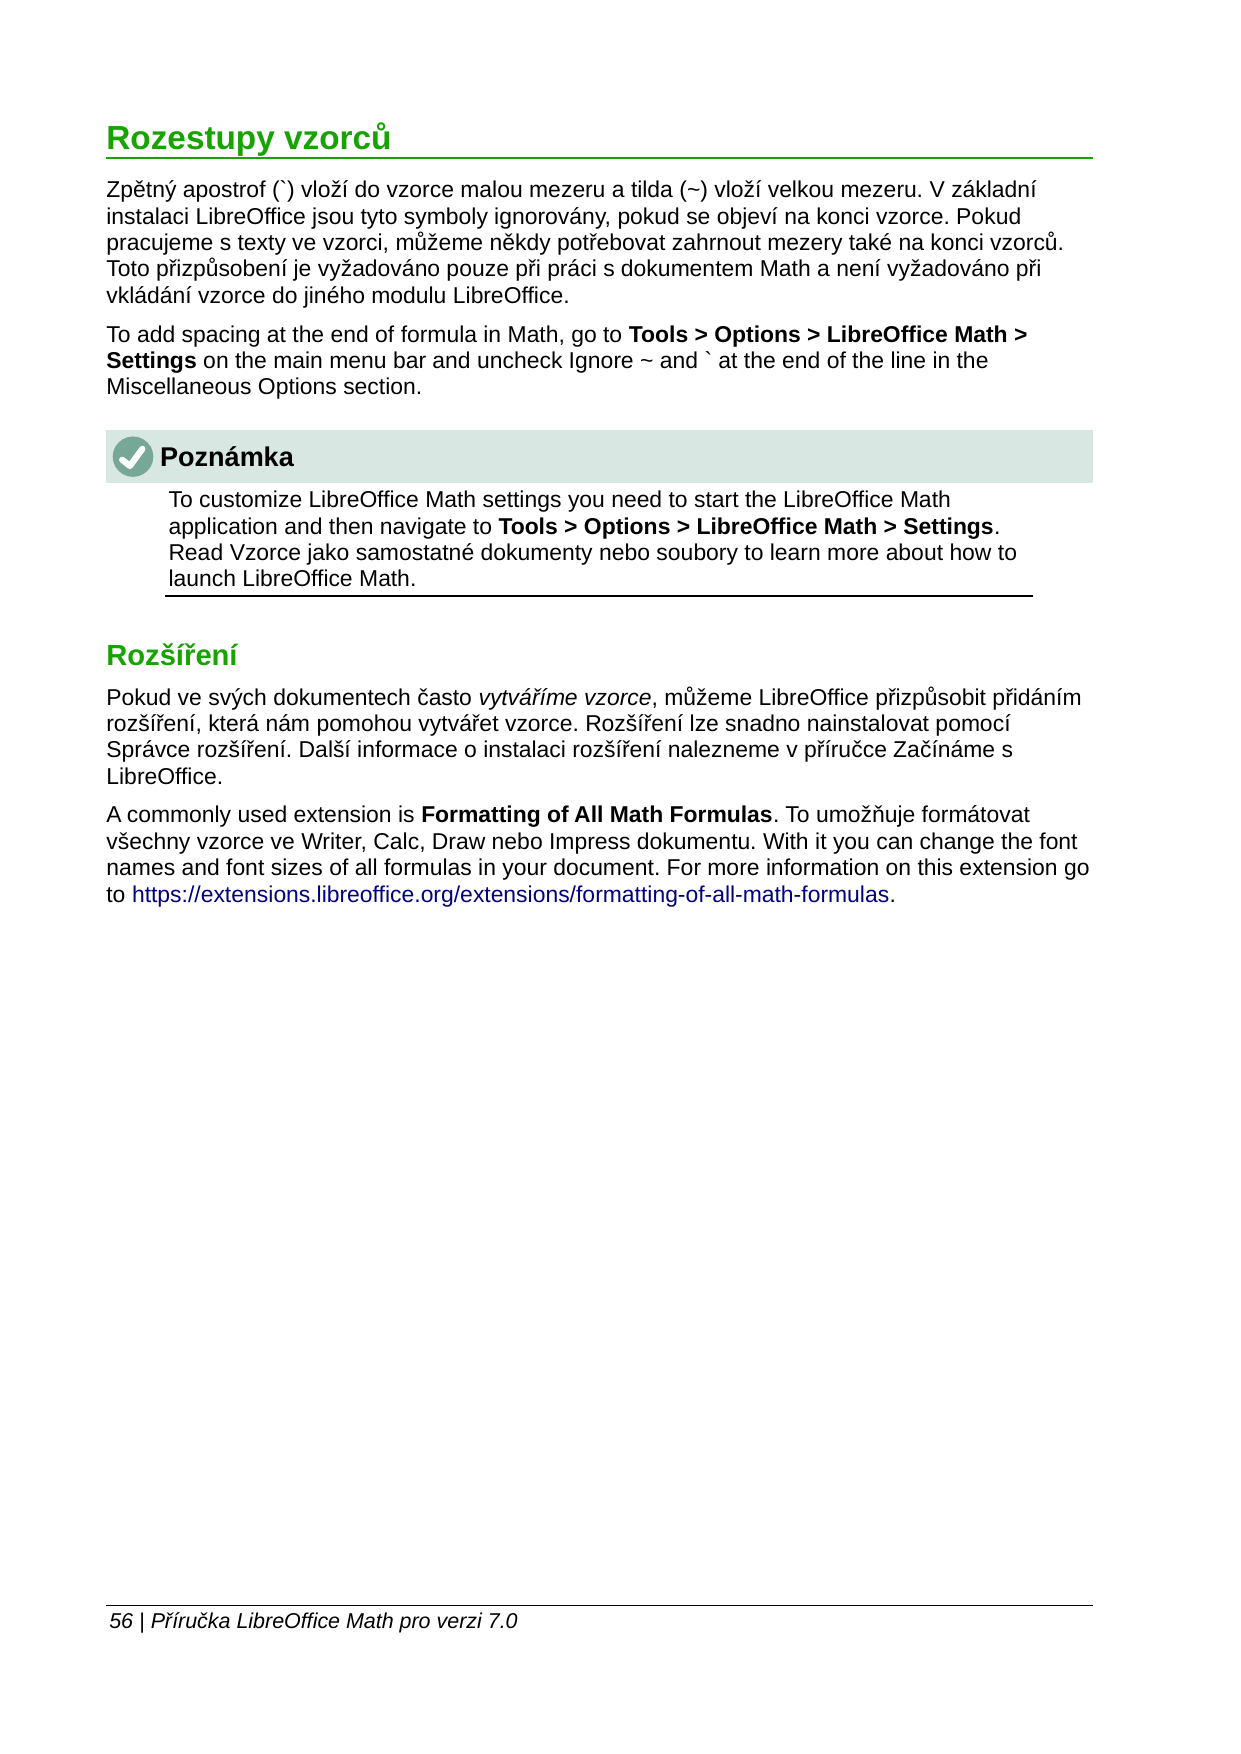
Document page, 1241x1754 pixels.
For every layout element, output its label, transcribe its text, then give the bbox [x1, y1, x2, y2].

text A commonly used extension is Formatting of All Math Formulas. To umožňuje formátovat všechny vzorce ve Writer, Calc, Draw nebo Impress dokumentu. With it you can change the font names and font sizes of all formulas in your document. For more information on this extension go to https://extensions.libreoffice.org/extensions/formatting-of-all-math-formulas. [106, 801, 1093, 907]
subtitle Rozestupy vzorců [106, 118, 1093, 157]
text To add spacing at the end of formula in Math, go to Tools > Options > LibreOffice Math > Settings on the main menu bar and uncheck Ignore ~ and ` at the end of the line in the Miscellaneous Options section. [106, 321, 1093, 400]
text To customize LibreOffice Math settings you need to start the LibreOffice Math application and then navigate to Tools > Options > LibreOffice Math > Settings. Read Formulas as separate documents or files to learn more about how to launch LibreOffice Math. [165, 483, 1033, 595]
text Pokud ve svých dokumentech často vytváříme vzorce, můžeme LibreOffice přizpůsobit přidáním rozšíření, která nám pomohou vytvářet vzorce. Rozšíření lze snadno nainstalovat pomocí Správce rozšíření. Další informace o instalaci rozšíření nalezneme v příručce Začínáme s LibreOffice. [106, 683, 1093, 789]
text Zpětný apostrof (`) vloží do vzorce malou mezeru a tilda (~) vloží velkou mezeru. V základní instalaci LibreOffice jsou tyto symboly ignorovány, pokud se objeví na konci vzorce. Pokud pracujeme s texty ve vzorci, můžeme někdy potřebovat zahrnout mezery také na konci vzorců. Toto přizpůsobení je vyžadováno pouze při práci s dokumentem Math a není vyžadováno při vkládání vzorce do jiného modulu LibreOffice. [106, 176, 1093, 308]
subtitle Poznámka [106, 430, 1093, 483]
subtitle Rozšíření [106, 638, 1093, 672]
